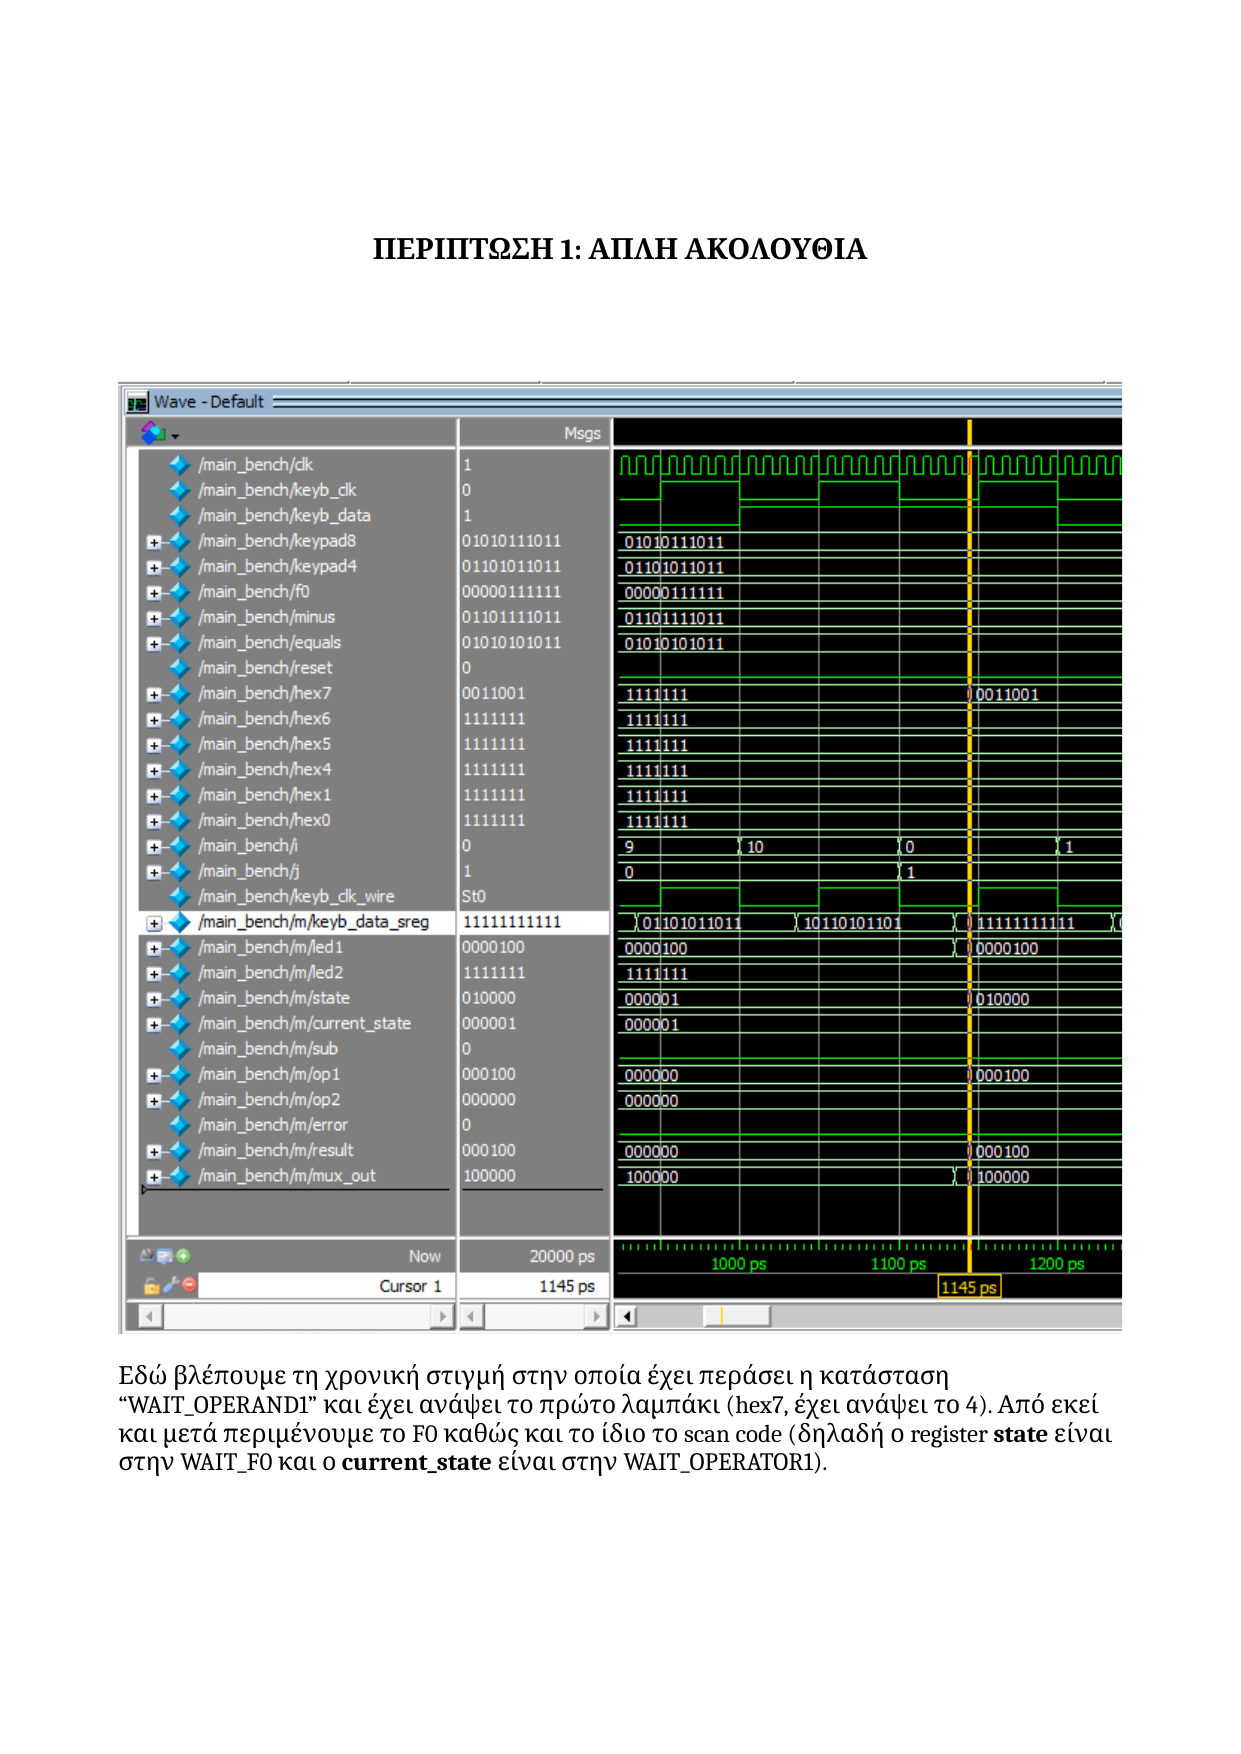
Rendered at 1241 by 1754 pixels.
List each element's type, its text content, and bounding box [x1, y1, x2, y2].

text ΠΕΡΙΠΤΩΣΗ 1: ΑΠΛΗ ΑΚΟΛΟΥΘΙΑ [118, 233, 1122, 267]
picture [118, 381, 1123, 1334]
text Εδώ βλέπουμε τη χρονική στιγμή στην οποία έχει περάσει η κατάσταση “WAIT_OPERAND1” και έχει ανάψει το πρώτο λαμπάκι (hex7, έχει ανάψει το 4). Από εκεί και μετά περιμένουμε το F0 καθώς και το ίδιο το scan code (δηλαδή ο register state είναι στην WAIT_F0 και ο current_state είναι στην WAIT_OPERATOR1). [118, 1362, 1122, 1477]
